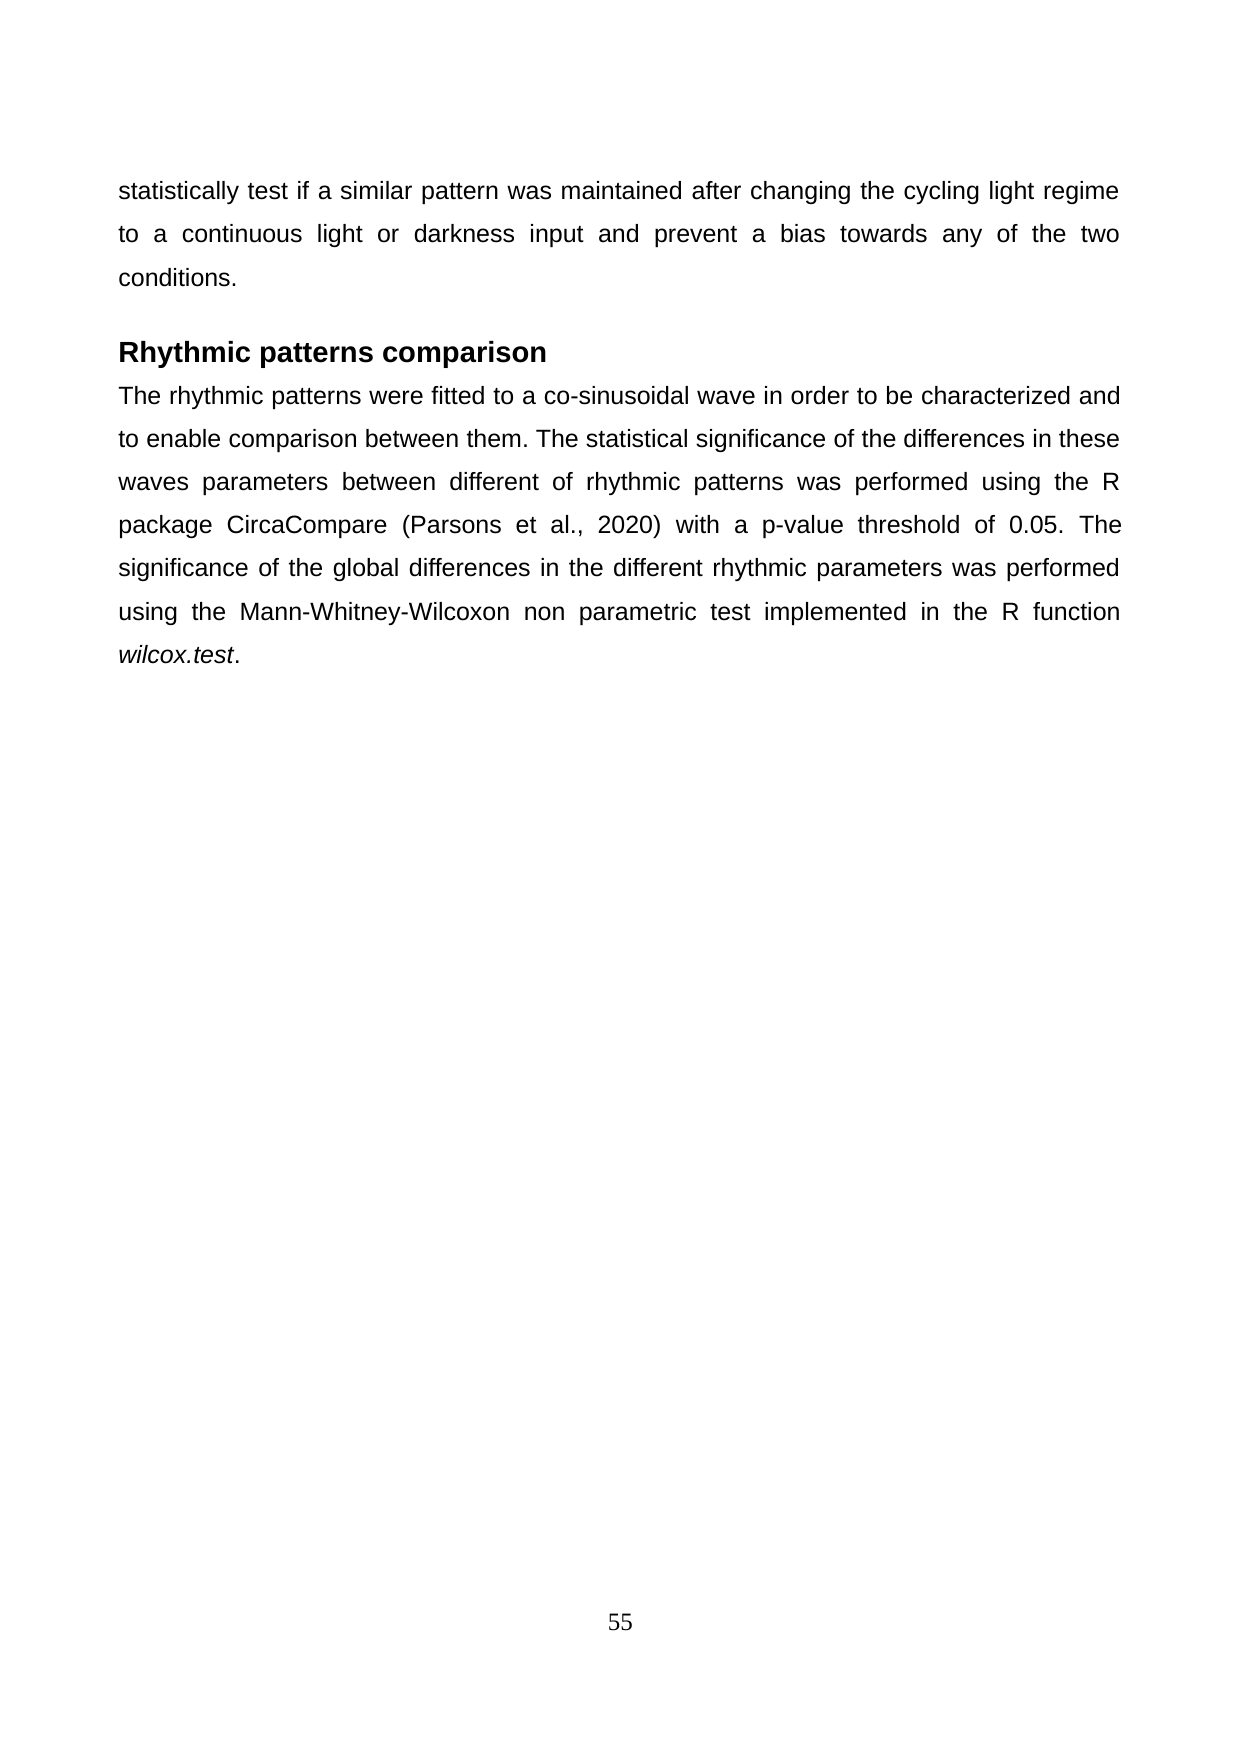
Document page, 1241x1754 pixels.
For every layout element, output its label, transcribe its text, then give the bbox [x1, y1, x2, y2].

text The rhythmic patterns were fitted to a co-sinusoidal wave in order to be characterized and to enable comparison between them. The statistical significance of the differences in these waves parameters between different of rhythmic patterns was performed using the R package CircaCompare (Parsons et al., 2020)⁠ with a p-value threshold of 0.05. The significance of the global differences in the different rhythmic parameters was performed using the Mann-Whitney-Wilcoxon non parametric test implemented in the R function wilcox.test. [118, 381, 1122, 668]
subtitle Rhythmic patterns comparison [118, 335, 1122, 368]
text statistically test if a similar pattern was maintained after changing the cycling light regime to a continuous light or darkness input and prevent a bias towards any of the two conditions. [118, 176, 1122, 291]
